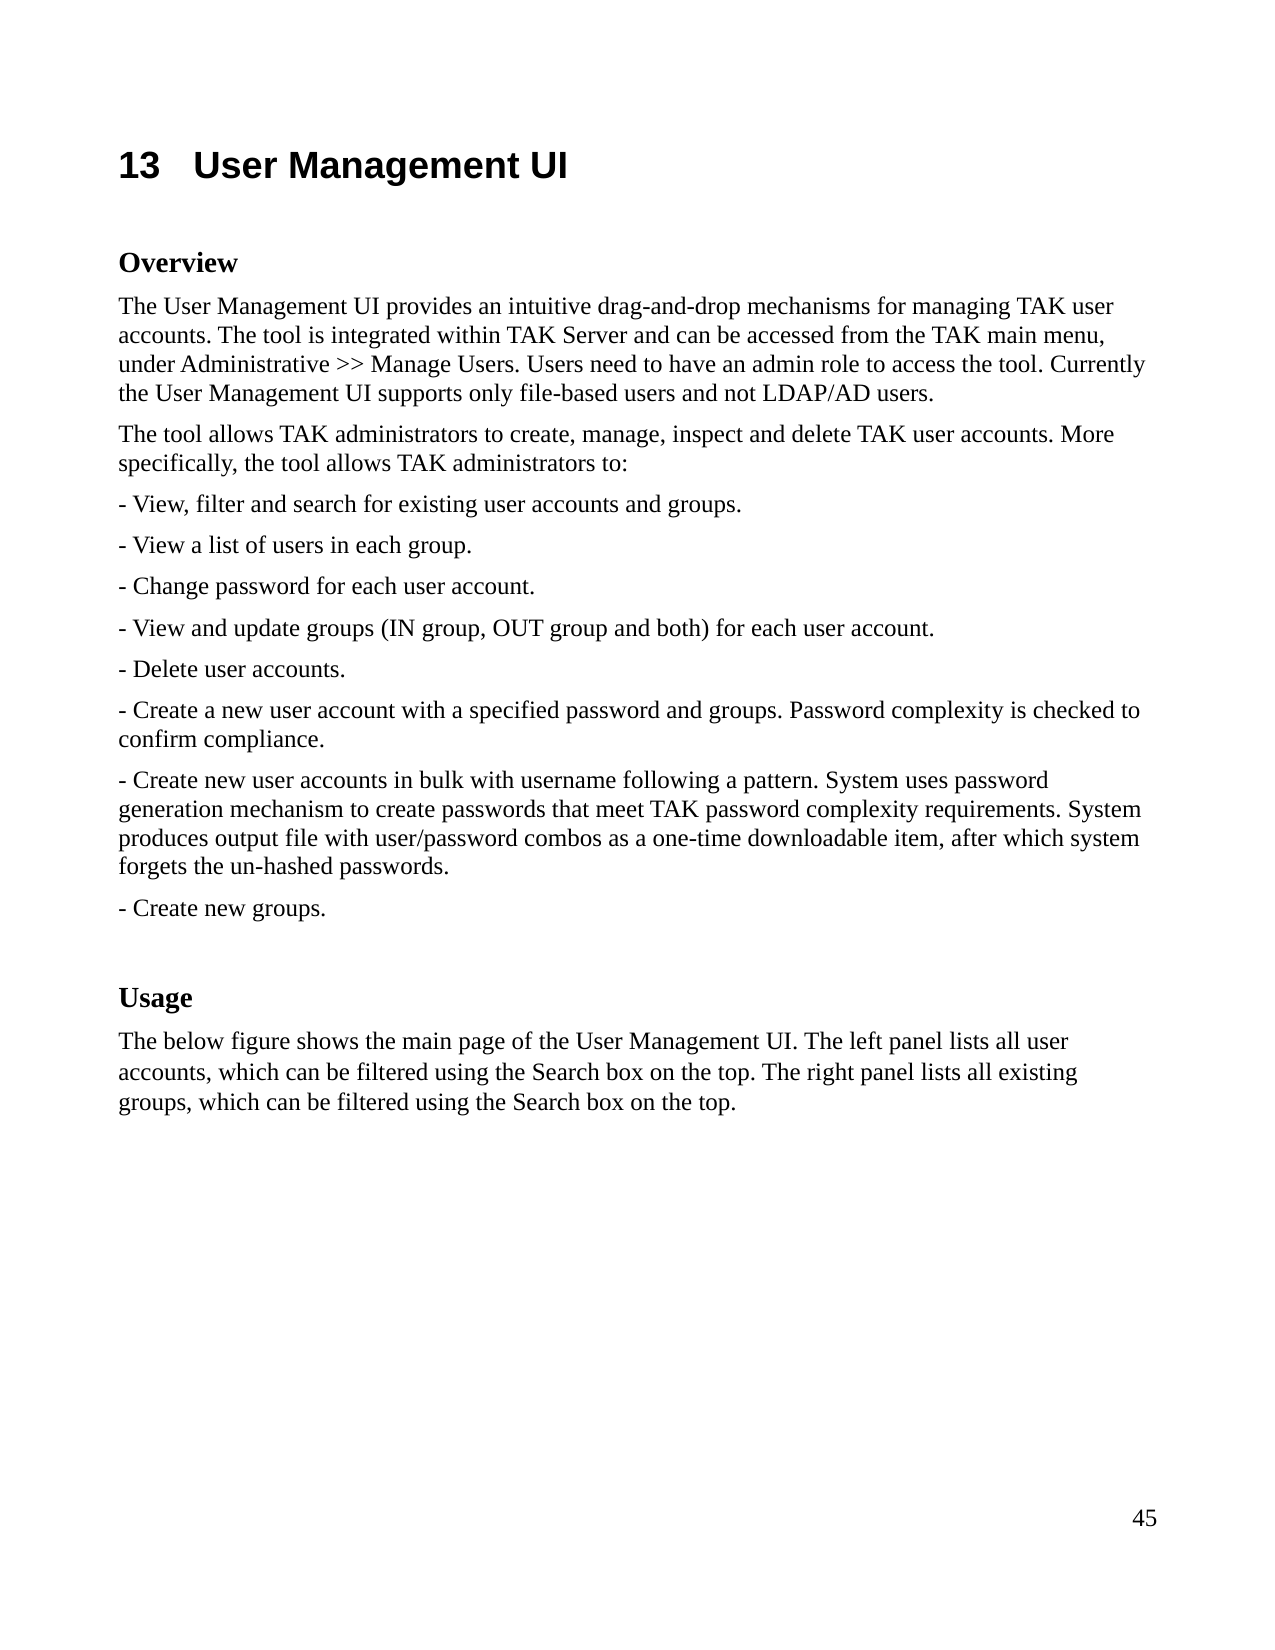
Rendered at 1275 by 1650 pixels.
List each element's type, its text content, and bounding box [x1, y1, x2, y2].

text - Create a new user account with a specified password and groups. Password complexity is checked to confirm compliance. [118, 695, 1157, 753]
text - Create new user accounts in bulk with username following a pattern. System uses password generation mechanism to create passwords that meet TAK password complexity requirements. System produces output file with user/password combos as a one-time downloadable item, after which system forgets the un-hashed passwords. [118, 765, 1157, 880]
text The tool allows TAK administrators to create, manage, inspect and delete TAK user accounts. More specifically, the tool allows TAK administrators to: [118, 419, 1157, 476]
text - View, filter and search for existing user accounts and groups. [118, 489, 1157, 518]
subtitle User Management UI [118, 143, 1157, 187]
text - Delete user accounts. [118, 654, 1157, 683]
text - View and update groups (IN group, OUT group and both) for each user account. [118, 613, 1157, 641]
text - Change password for each user account. [118, 571, 1157, 600]
text The User Management UI provides an intuitive drag-and-drop mechanisms for managing TAK user accounts. The tool is integrated within TAK Server and can be accessed from the TAK main menu, under Administrative >> Manage Users. Users need to have an admin role to access the tool. Currently the User Management UI supports only file-based users and not LDAP/AD users. [118, 291, 1157, 406]
text - View a list of users in each group. [118, 530, 1157, 559]
text Usage [118, 980, 1157, 1013]
text - Create new groups. [118, 893, 1157, 921]
text The below figure shows the main page of the User Management UI. The left panel lists all user accounts, which can be filtered using the Search box on the top. The right panel lists all existing groups, which can be filtered using the Search box on the top. [118, 1026, 1157, 1116]
text Overview [118, 245, 1157, 279]
